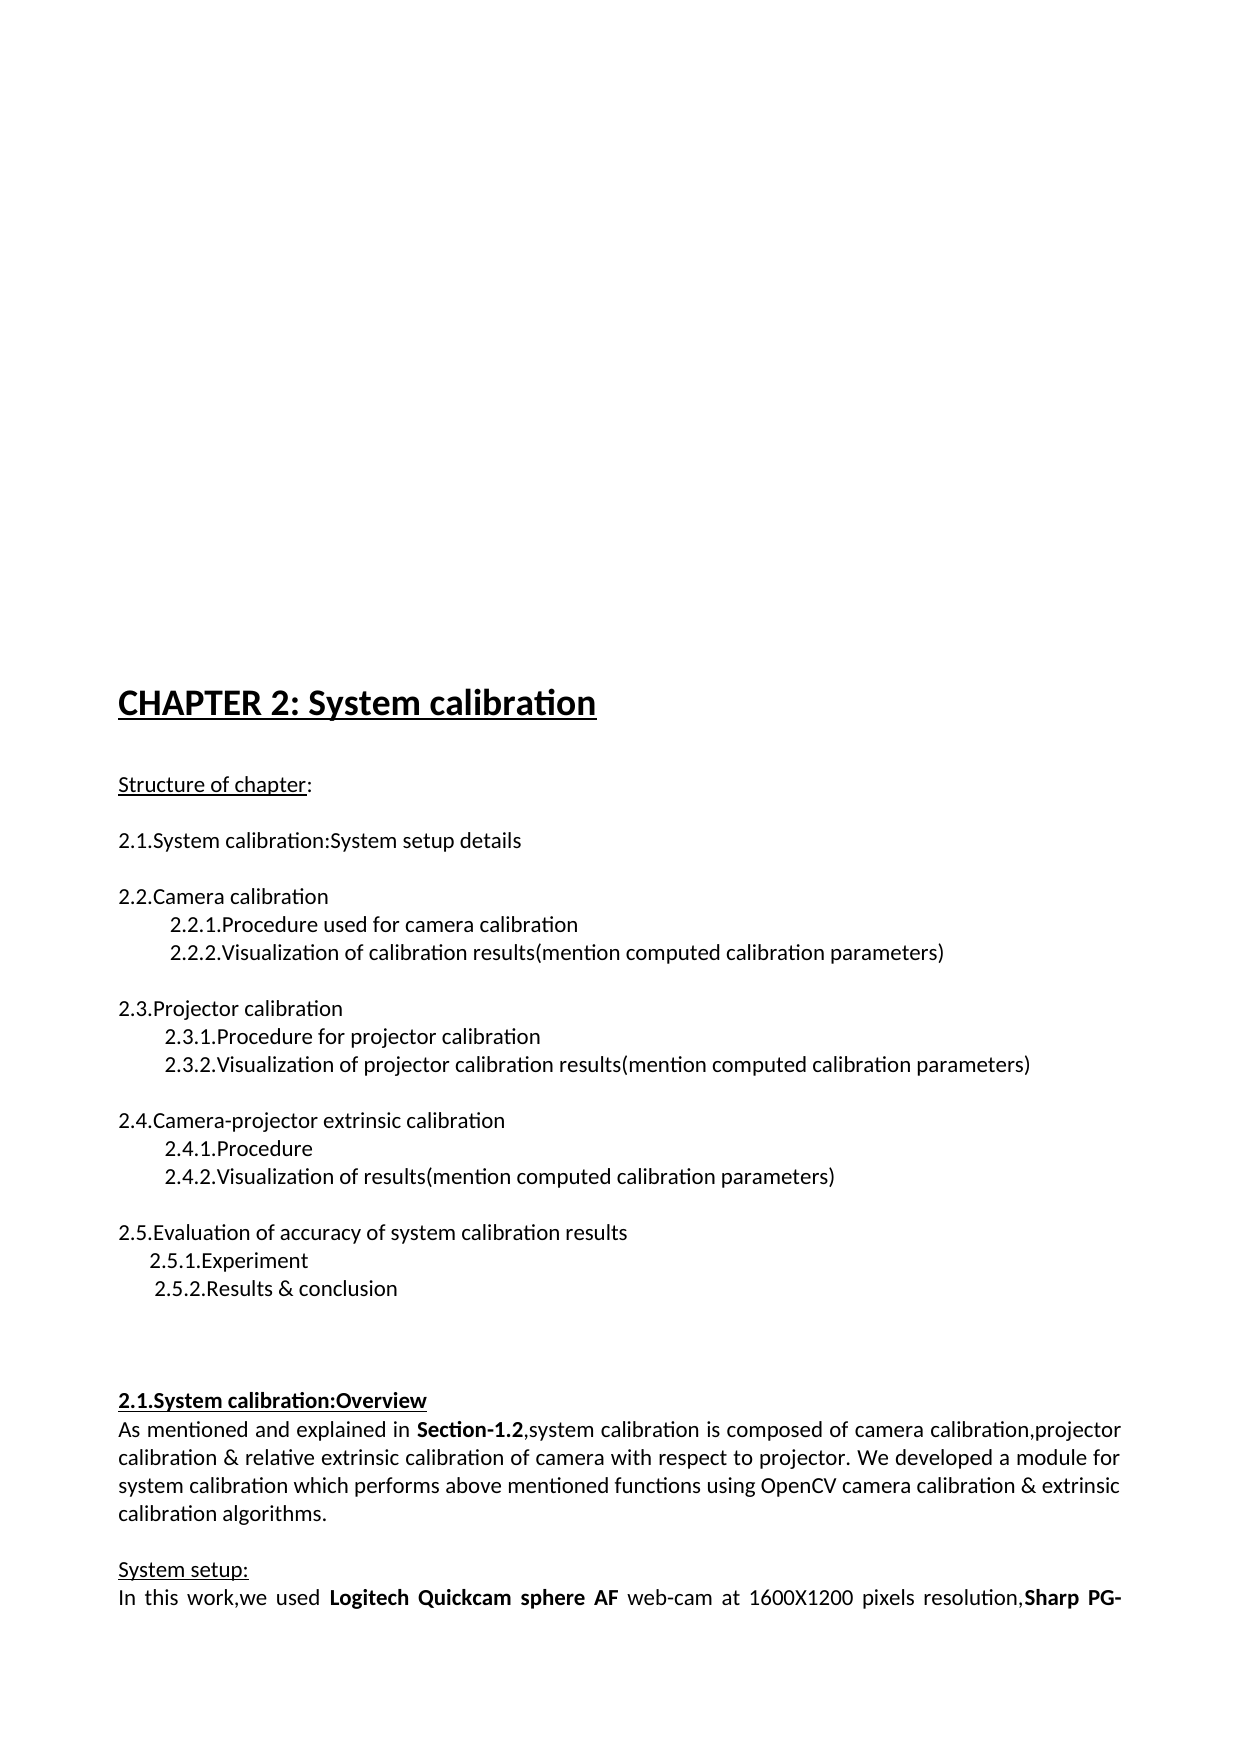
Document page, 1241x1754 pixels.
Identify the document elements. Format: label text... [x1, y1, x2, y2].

text 2.4.1.Procedure [118, 1134, 1122, 1162]
text 2.5.Evaluation of accuracy of system calibration results [118, 1218, 1122, 1247]
text CHAPTER 2: System calibration [118, 678, 1122, 724]
text System setup: [118, 1555, 1122, 1583]
text 2.4.Camera-projector extrinsic calibration [118, 1106, 1122, 1134]
text 2.2.2.Visualization of calibration results(mention computed calibration parameters) [118, 938, 1122, 966]
text In this work,we used Logitech Quickcam sphere AF web-cam at 1600X1200 pixels resolution,Sharp PG- [118, 1583, 1122, 1611]
text 2.5.1.Experiment [118, 1247, 1122, 1274]
text 2.1.System calibration:System setup details [118, 826, 1122, 854]
text 2.4.2.Visualization of results(mention computed calibration parameters) [118, 1162, 1122, 1191]
text 2.1.System calibration:Overview [118, 1387, 1122, 1415]
text As mentioned and explained in Section-1.2,system calibration is composed of camera calibration,projector calibration & relative extrinsic calibration of camera with respect to projector. We developed a module for system calibration which performs above mentioned functions using OpenCV camera calibration & extrinsic calibration algorithms. [118, 1415, 1122, 1527]
text 2.5.2.Results & conclusion [118, 1274, 1122, 1303]
text 2.3.1.Procedure for projector calibration [118, 1022, 1122, 1050]
text 2.3.2.Visualization of projector calibration results(mention computed calibration parameters) [118, 1050, 1122, 1078]
text Structure of chapter: [118, 770, 1122, 798]
text 2.3.Projector calibration [118, 994, 1122, 1022]
text 2.2.1.Procedure used for camera calibration [118, 910, 1122, 938]
text 2.2.Camera calibration [118, 882, 1122, 910]
